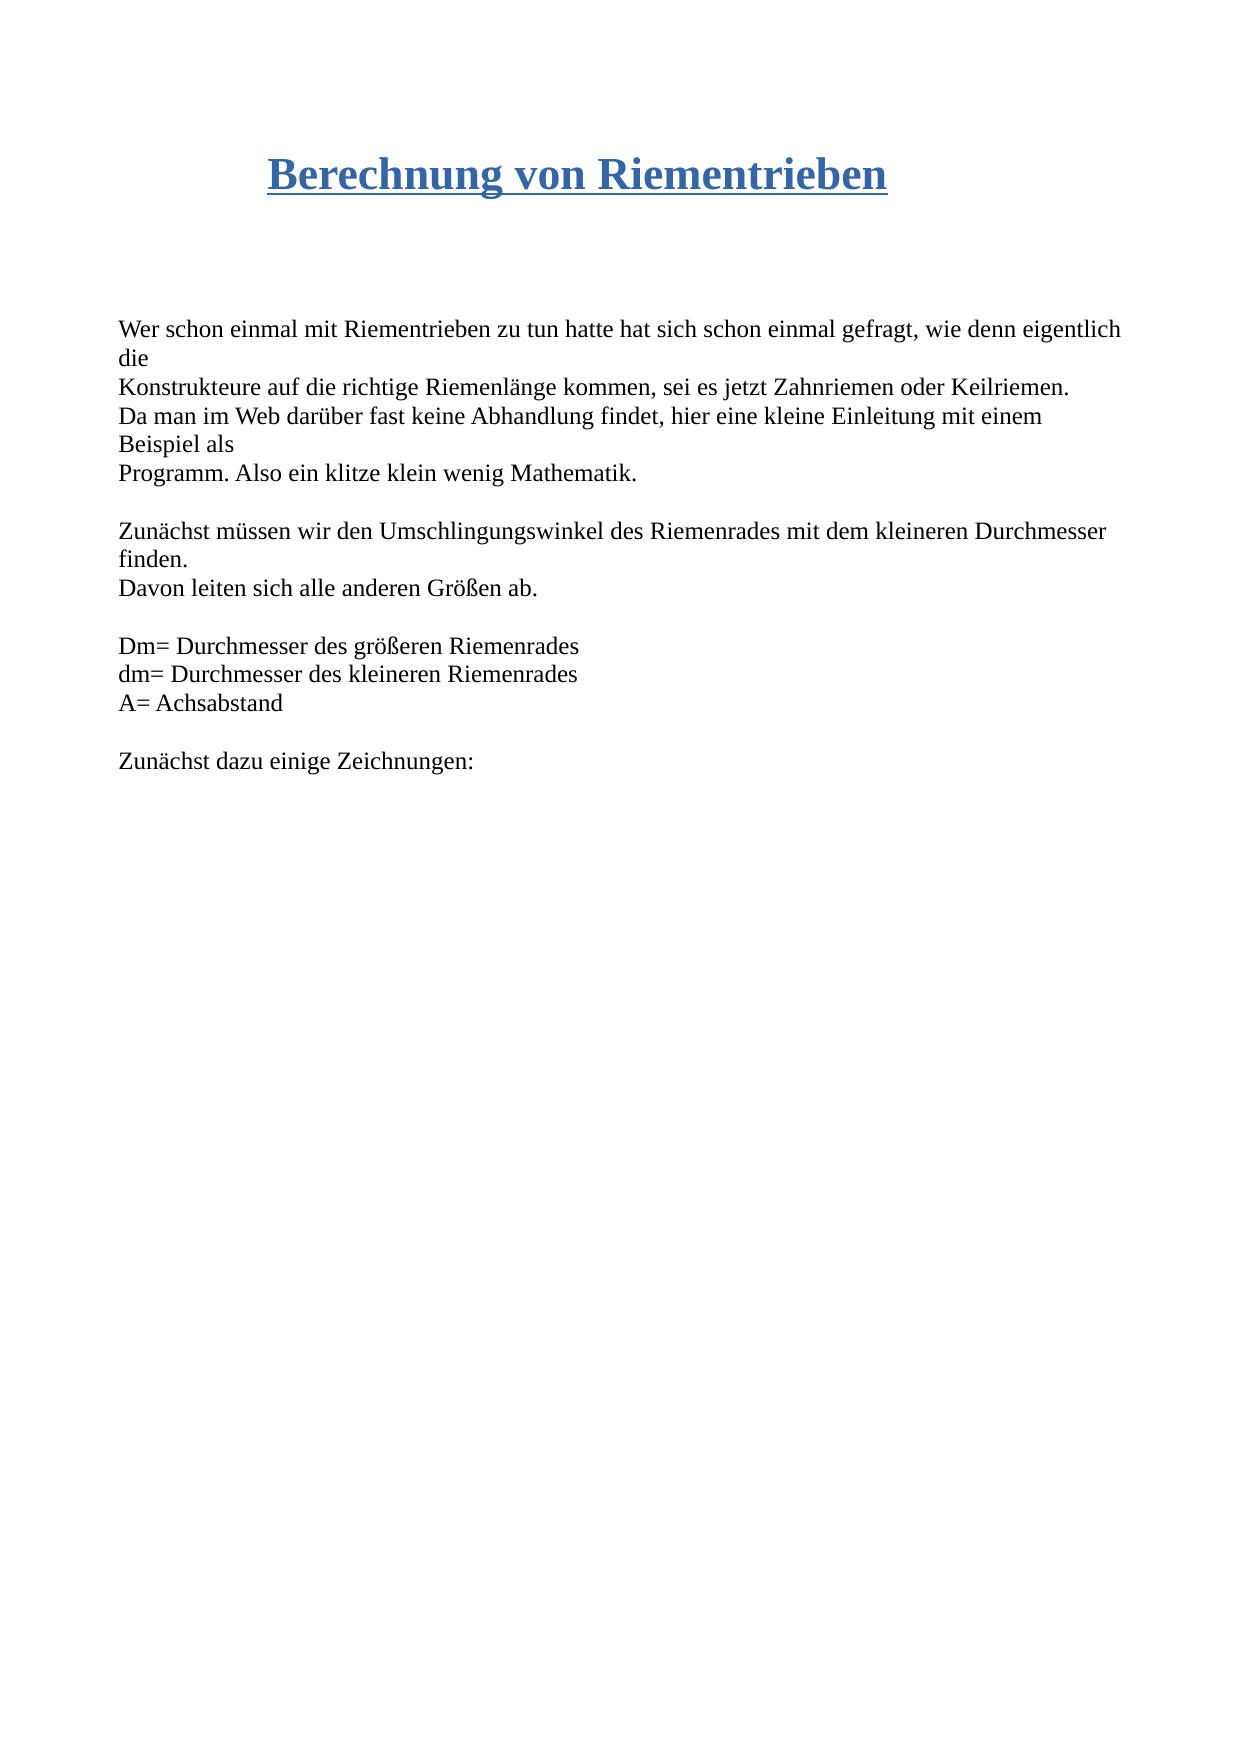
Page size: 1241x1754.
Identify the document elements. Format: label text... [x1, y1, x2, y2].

text Berechnung von Riementrieben [118, 147, 1122, 199]
text Wer schon einmal mit Riementrieben zu tun hatte hat sich schon einmal gefragt, wie denn eigentlich die Konstrukteure auf die richtige Riemenlänge kommen, sei es jetzt Zahnriemen oder Keilriemen. Da man im Web darüber fast keine Abhandlung findet, hier eine kleine Einleitung mit einem Beispiel als Programm. Also ein klitze klein wenig Mathematik. Zunächst müssen wir den Umschlingungswinkel des Riemenrades mit dem kleineren Durchmesser finden. Davon leiten sich alle anderen Größen ab. Dm= Durchmesser des größeren Riemenrades dm= Durchmesser des kleineren Riemenrades A= Achsabstand Zunächst dazu einige Zeichnungen: [118, 314, 1122, 774]
